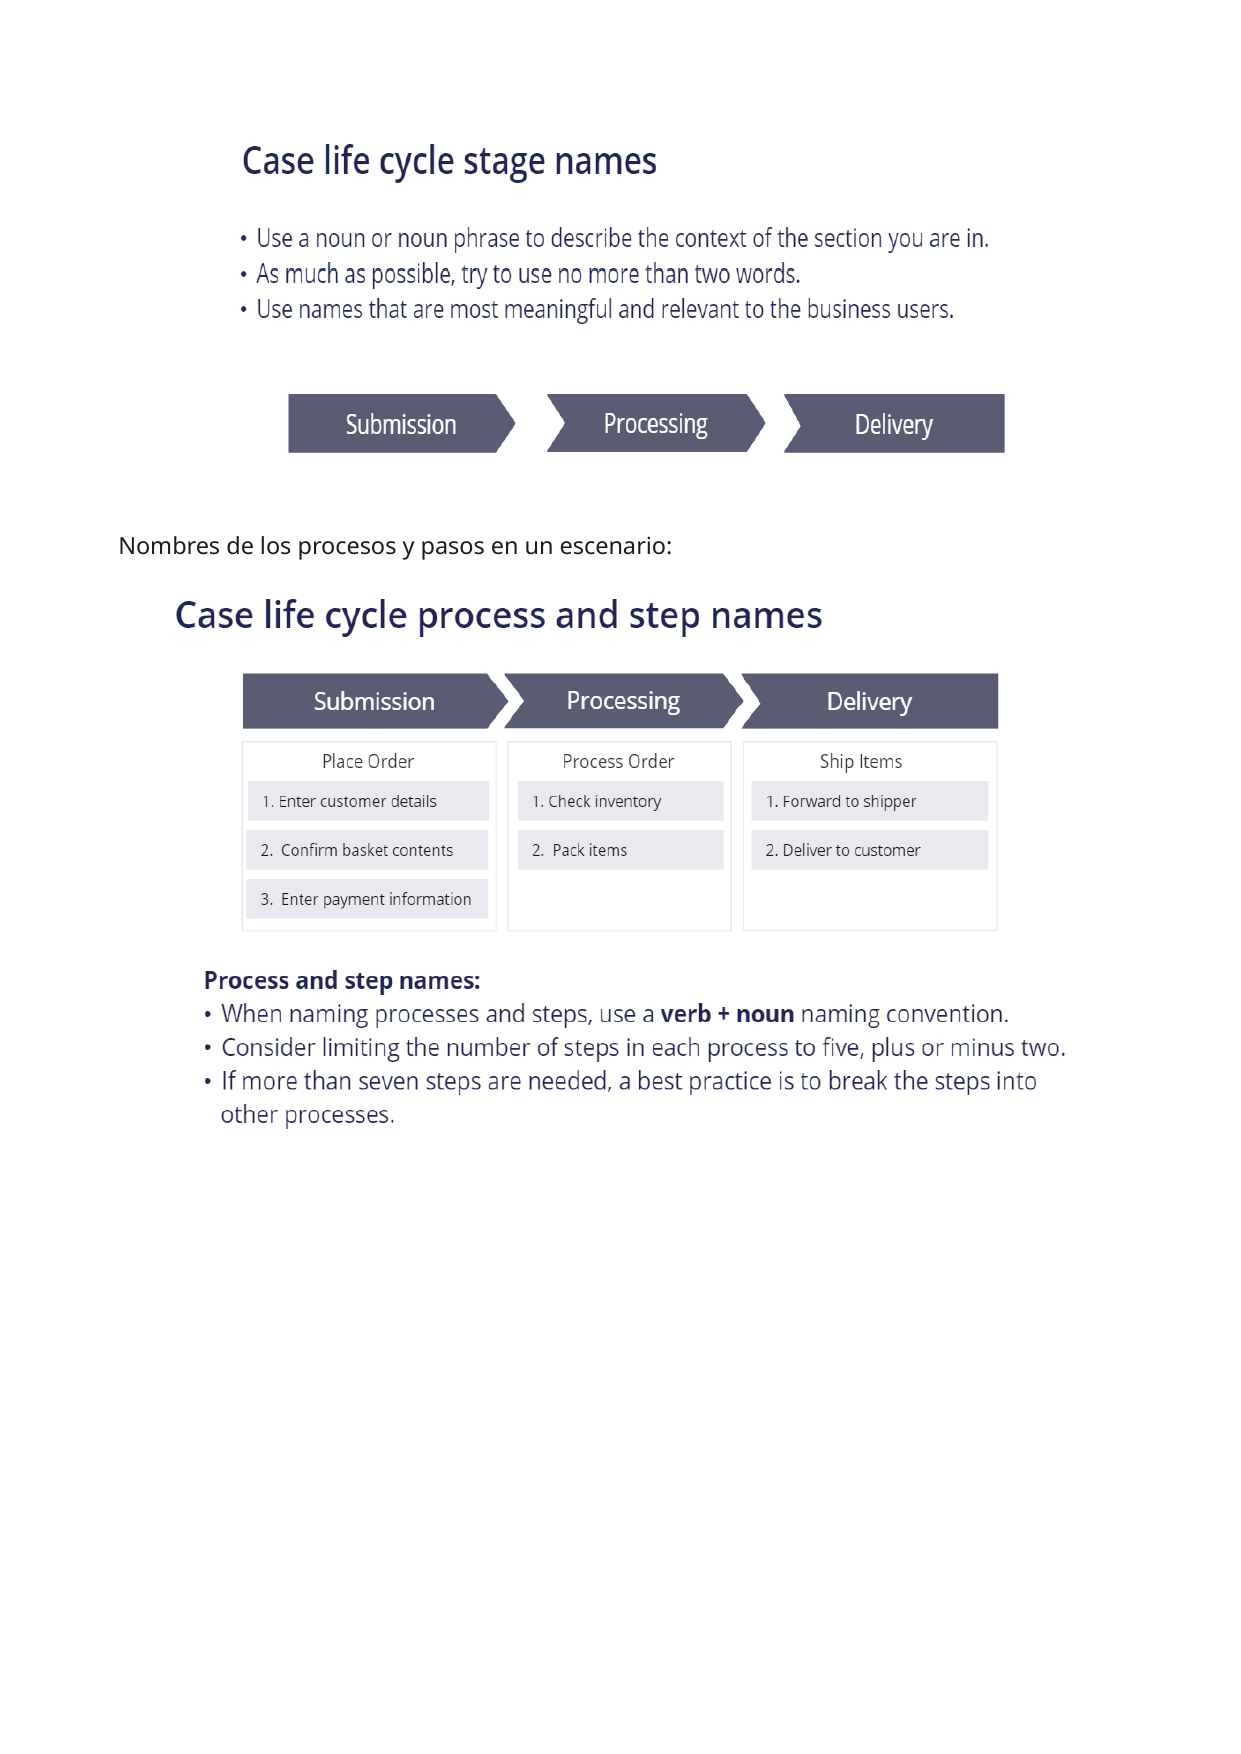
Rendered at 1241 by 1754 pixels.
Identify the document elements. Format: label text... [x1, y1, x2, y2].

text Nombres de los procesos y pasos en un escenario: [118, 530, 1122, 562]
